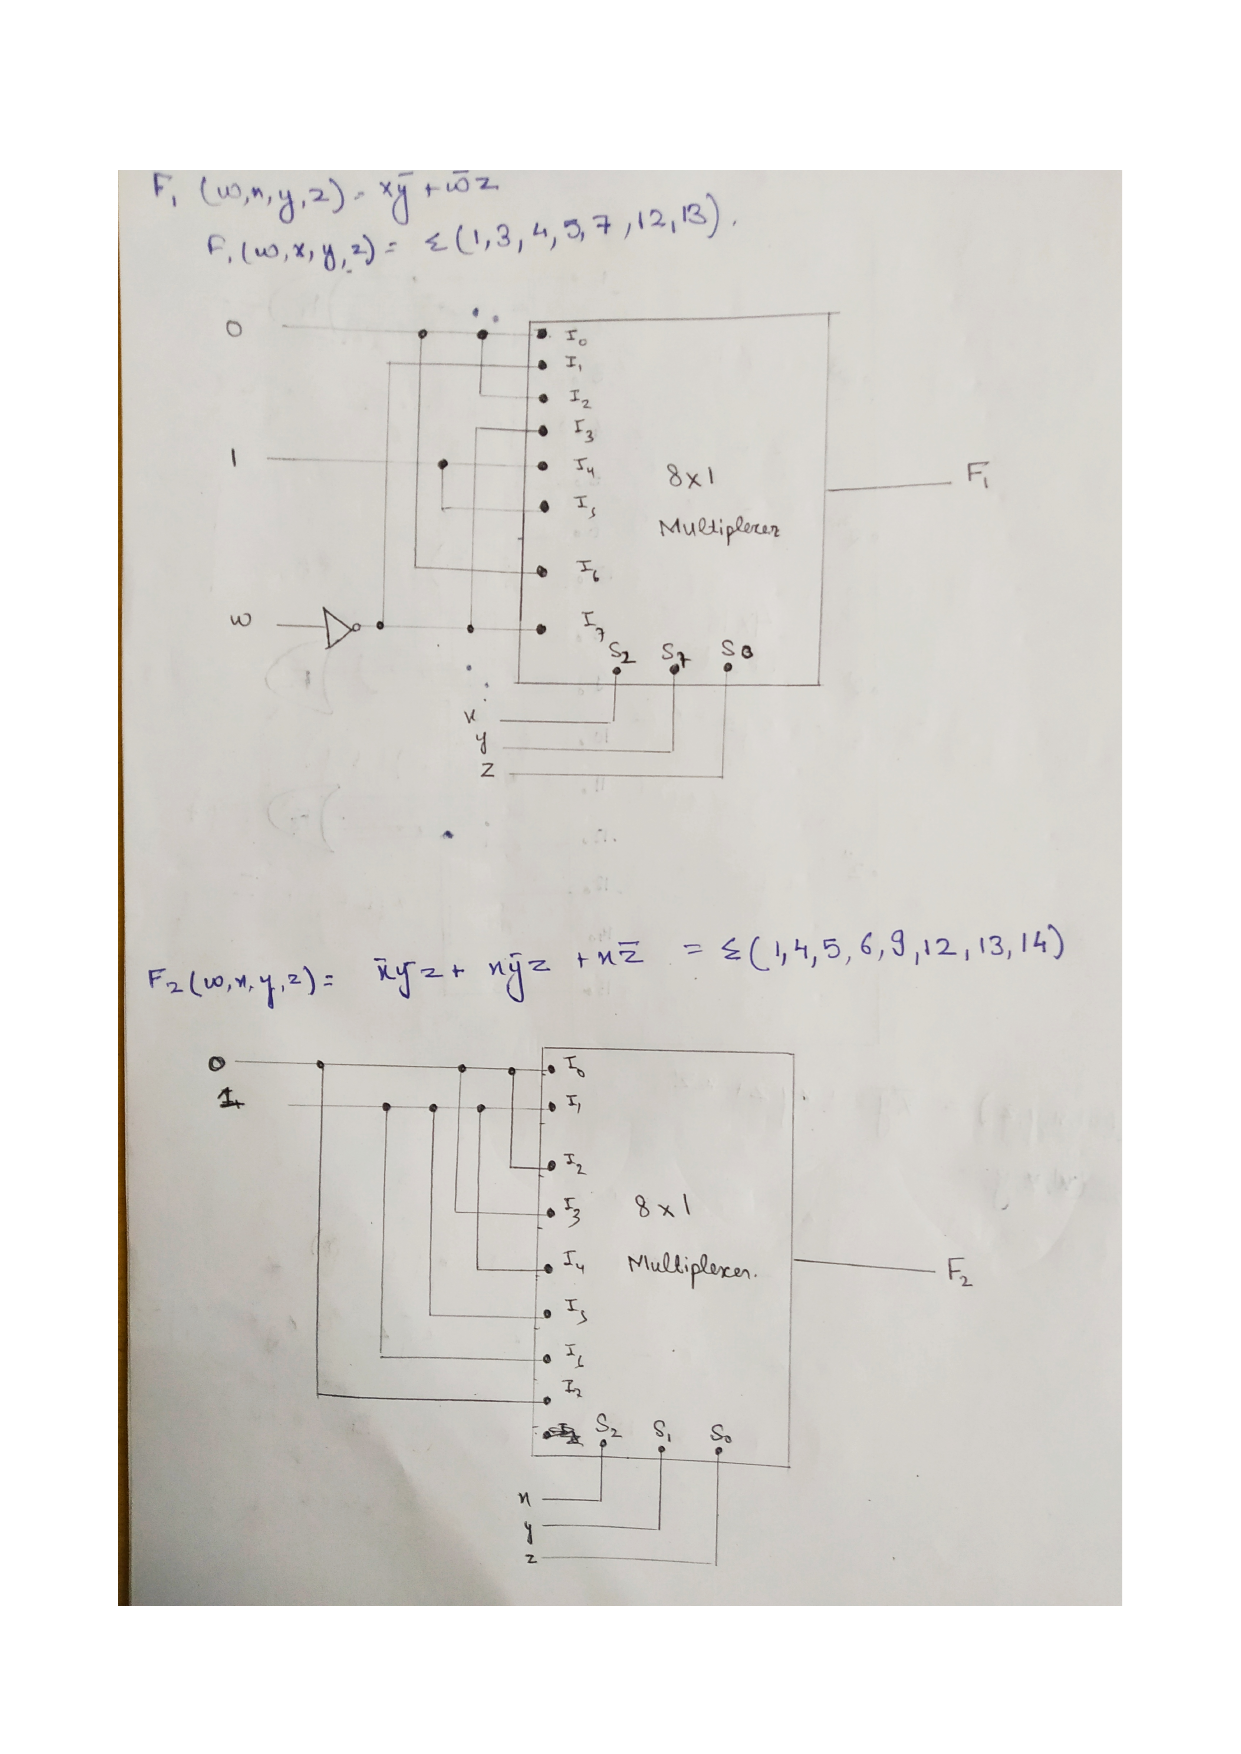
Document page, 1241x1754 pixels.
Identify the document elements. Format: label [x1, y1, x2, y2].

picture [118, 170, 1123, 1606]
